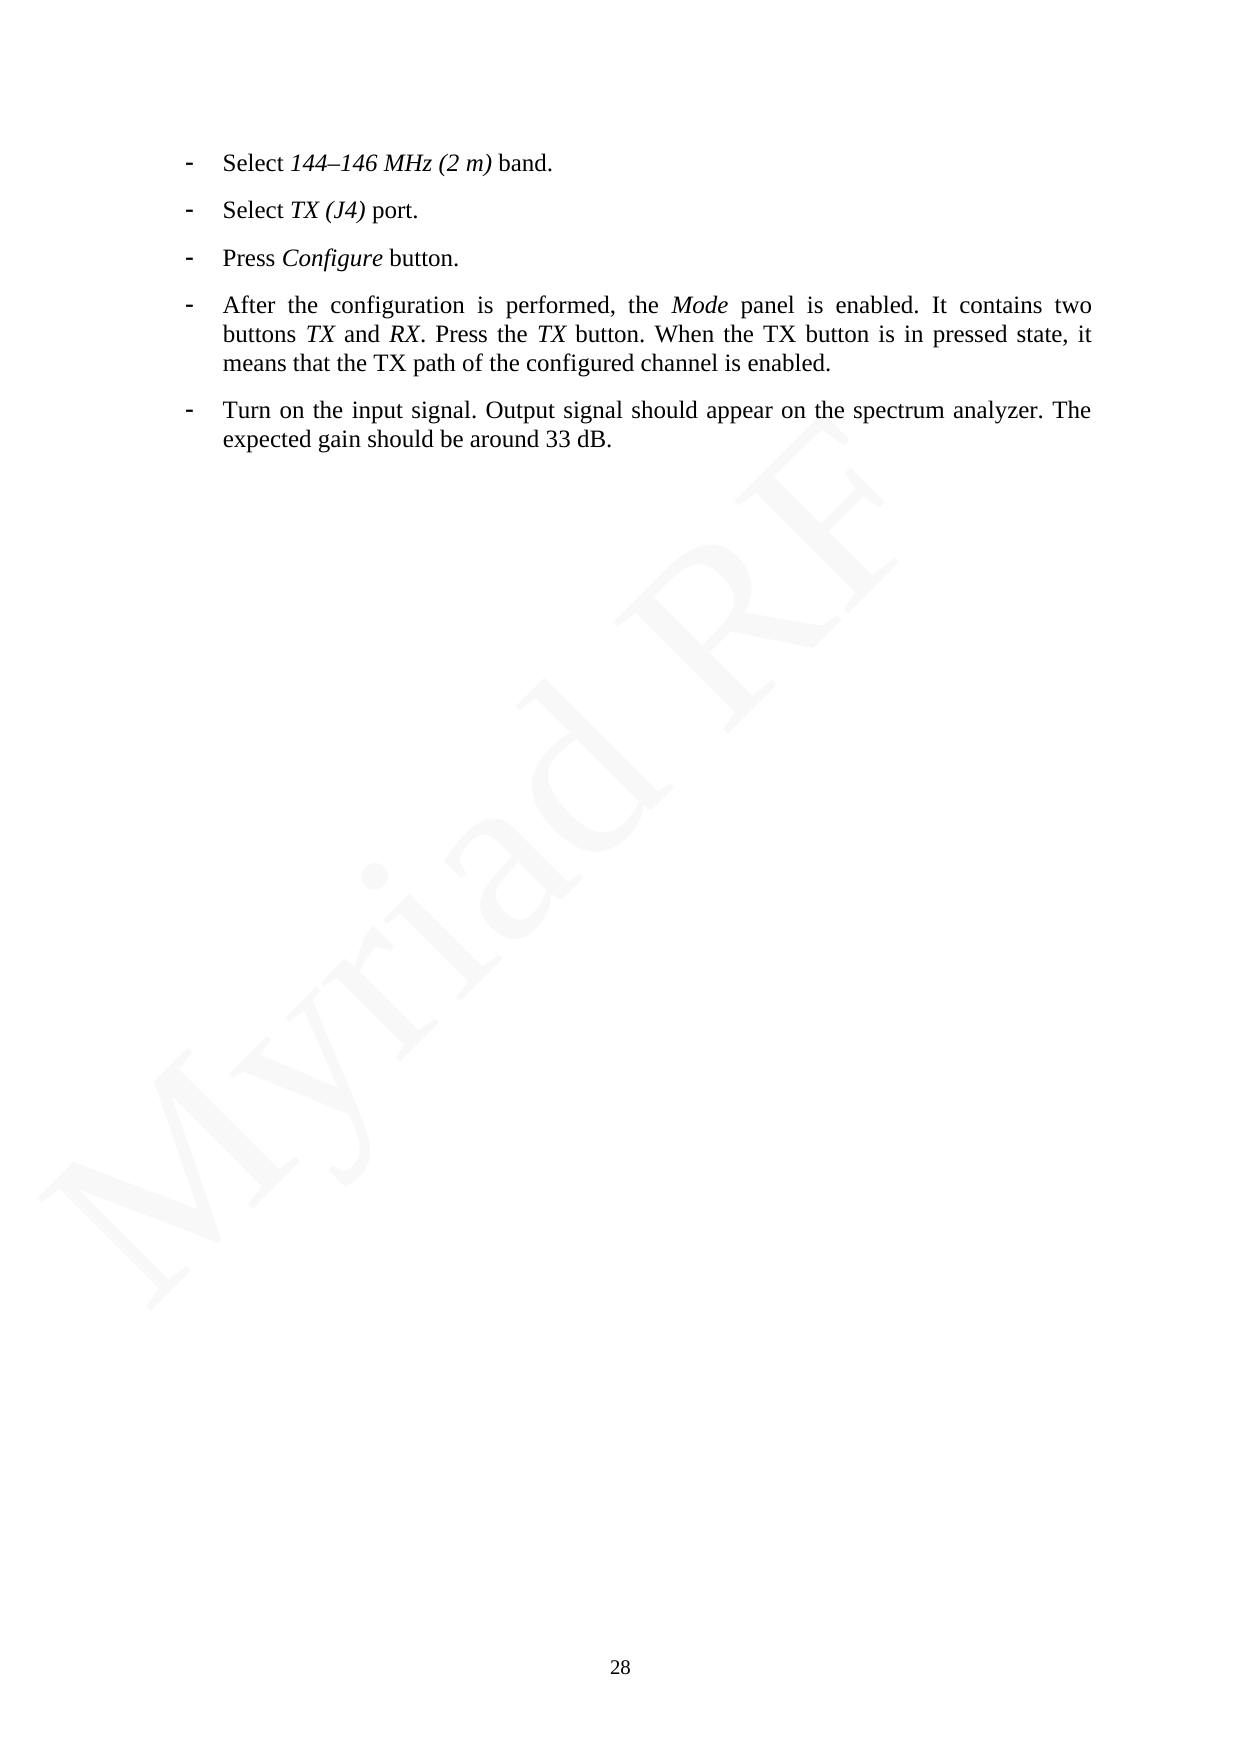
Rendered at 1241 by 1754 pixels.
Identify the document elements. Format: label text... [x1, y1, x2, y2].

list Select 144–146 MHz (2 m) band. [185, 148, 1092, 176]
list After the configuration is performed, the Mode panel is enabled. It contains two buttons TX and RX. Press the TX button. When the TX button is in pressed state, it means that the TX path of the configured channel is enabled. [185, 290, 1092, 376]
list Select TX (J4) port. [185, 195, 1092, 224]
list Press Configure button. [185, 243, 1092, 271]
list Turn on the input signal. Output signal should appear on the spectrum analyzer. The expected gain should be around 33 dB. [185, 395, 1092, 453]
